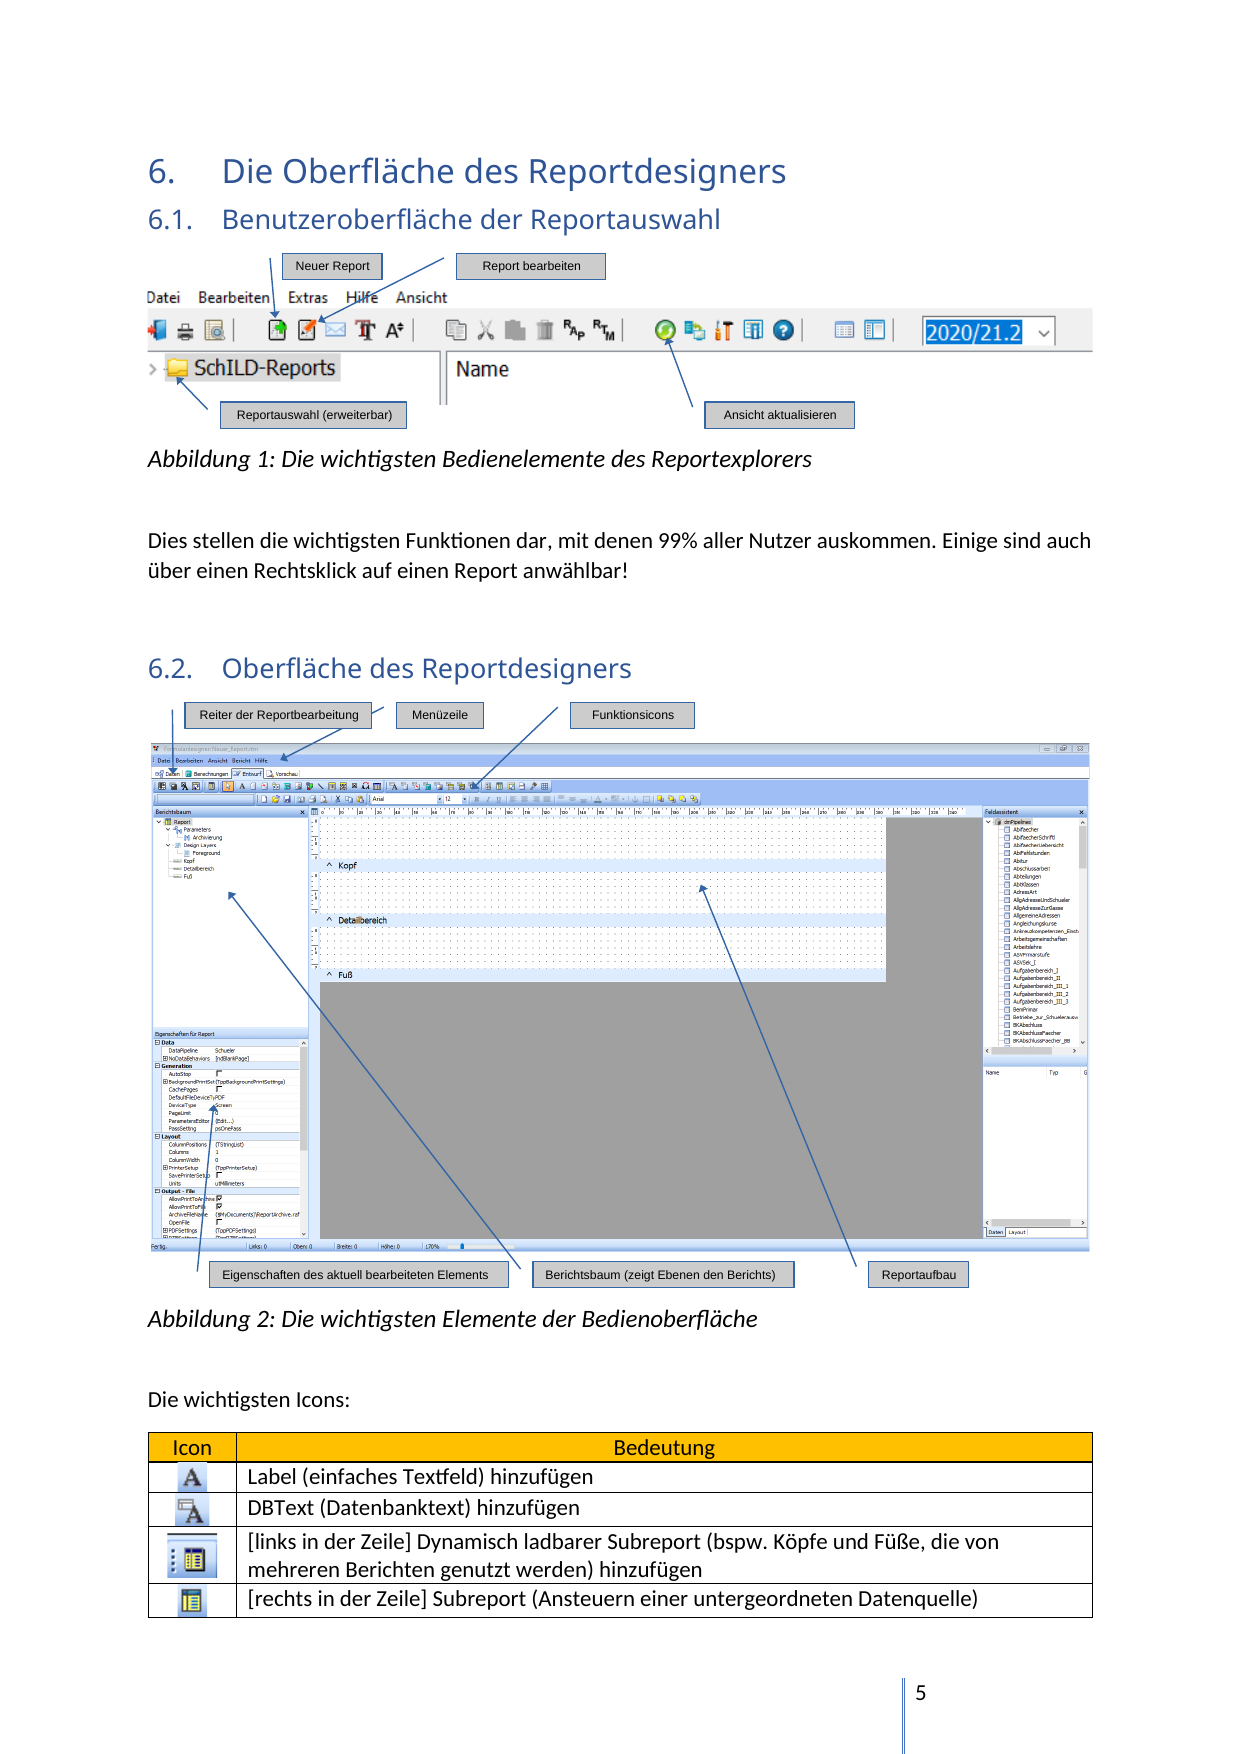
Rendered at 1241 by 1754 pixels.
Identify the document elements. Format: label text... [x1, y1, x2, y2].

picture [177, 1462, 208, 1492]
text Abbildung 2: Die wichtigsten Elemente der Bedienoberfläche [148, 1255, 1093, 1333]
table_cell [149, 1463, 177, 1492]
table_cell [208, 1584, 236, 1617]
table_cell [149, 1527, 236, 1583]
picture [167, 1532, 218, 1578]
table_cell DBText (Datenbanktext) hinzufügen [237, 1493, 1092, 1526]
text [148, 253, 282, 276]
subtitle Benutzeroberfläche der Reportauswahl [148, 201, 1093, 238]
text [606, 253, 1093, 276]
text Dies stellen die wichtigsten Funktionen dar, mit denen 99% aller Nutzer auskommen. Einige sind auch über einen Rechtsklick auf einen Report anwählbar! [148, 526, 1093, 584]
subtitle Die Oberfläche des Reportdesigners [148, 148, 1093, 193]
table_cell [149, 1493, 175, 1526]
table_cell [208, 1463, 236, 1492]
text Abbildung 2: Die wichtigsten Elemente der Bedienoberfläche [325, 702, 1093, 739]
text Abbildung 2: Die wichtigsten Elemente der Bedienoberfläche [148, 702, 337, 739]
subtitle Oberfläche des Reportdesigners [148, 650, 1093, 687]
text [383, 253, 456, 276]
table_header Icon [149, 1433, 236, 1461]
table_header Bedeutung [237, 1433, 1092, 1461]
text Die wichtigsten Icons: [148, 1385, 1093, 1413]
table_cell [rechts in der Zeile] Subreport (Ansteuern einer untergeordneten Datenquelle) [237, 1584, 1092, 1617]
text Abbildung 1: Die wichtigsten Bedienelemente des Reportexplorers [148, 405, 1093, 474]
table_cell [210, 1493, 236, 1526]
picture [177, 1584, 208, 1617]
picture [175, 1493, 210, 1526]
table_cell [links in der Zeile] Dynamisch ladbarer Subreport (bspw. Köpfe und Füße, die von mehreren Berichten genutzt werden) hinzufügen [237, 1527, 1092, 1583]
table_cell Label (einfaches Textfeld) hinzufügen [237, 1463, 1092, 1492]
table_cell [149, 1584, 177, 1617]
